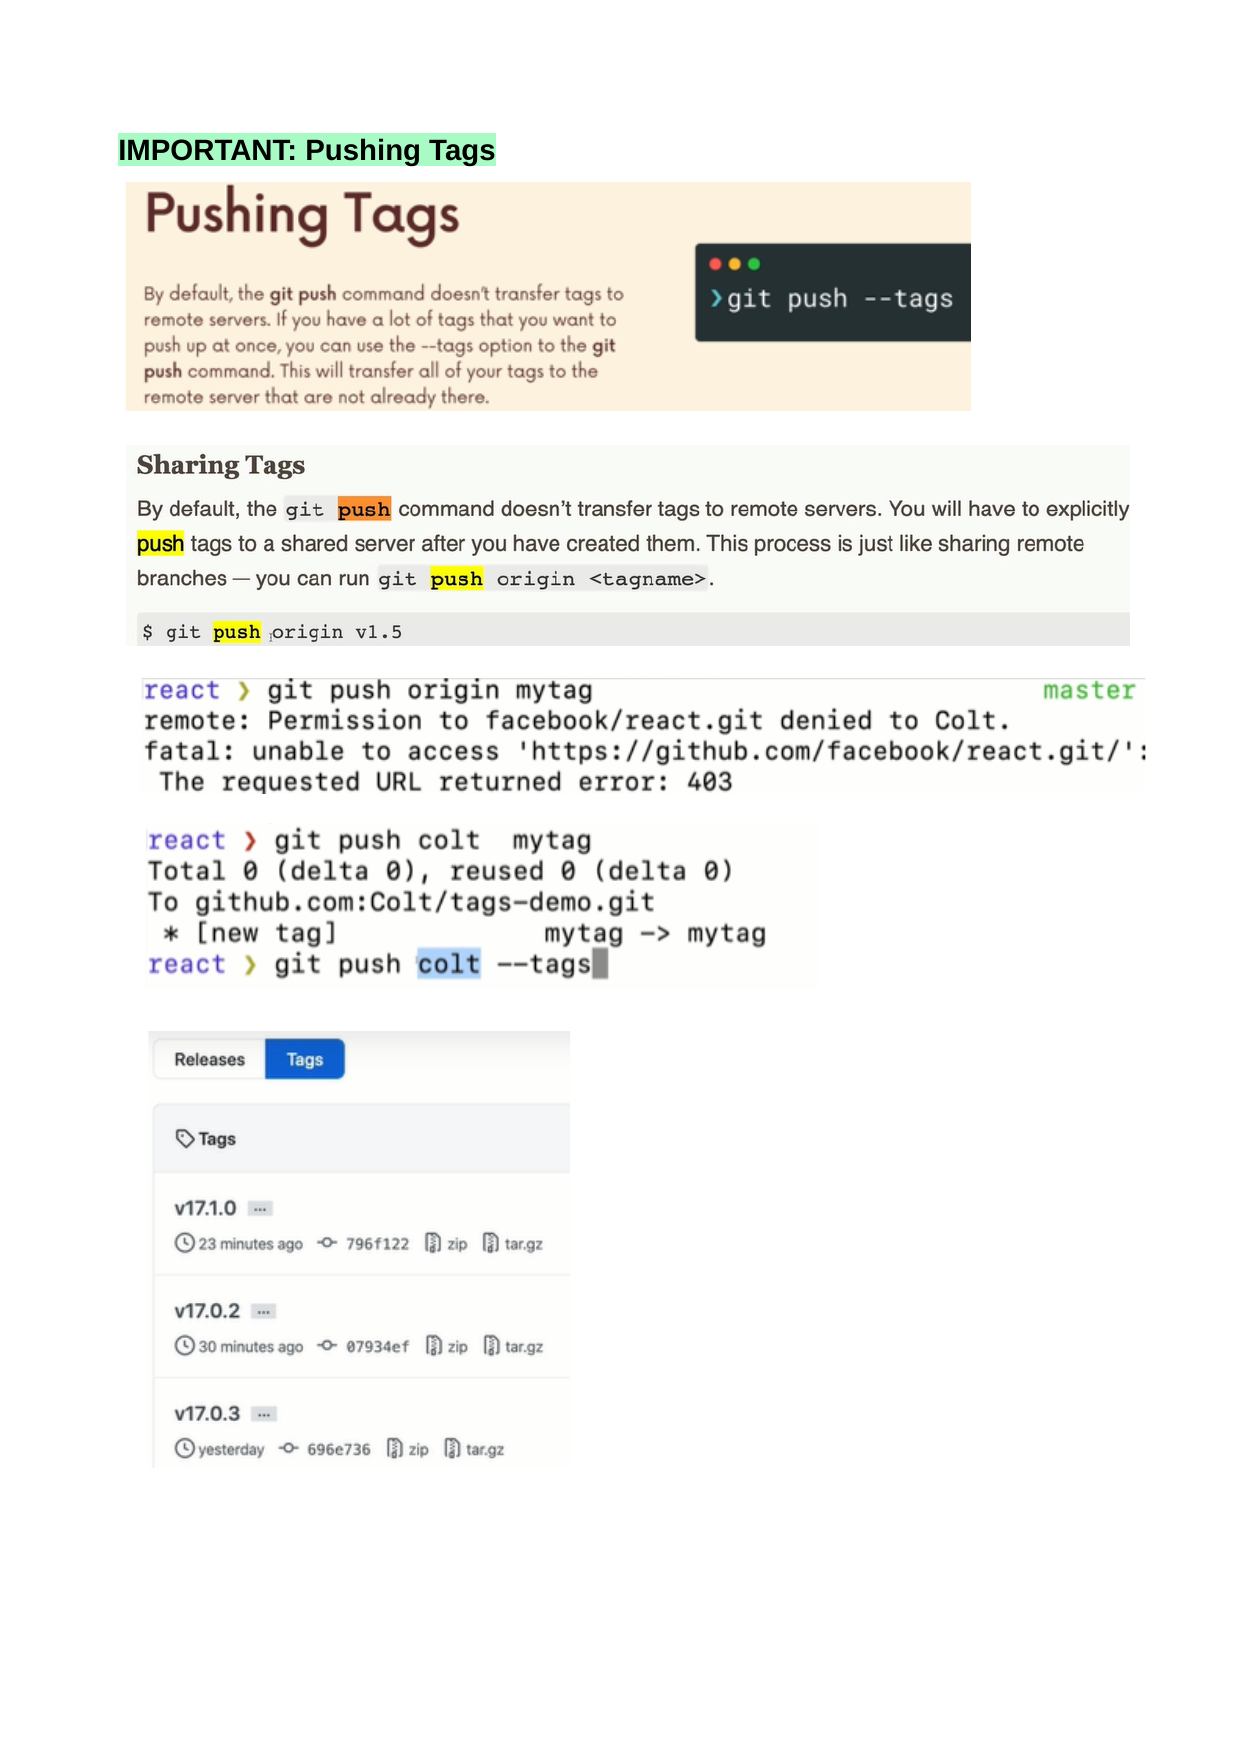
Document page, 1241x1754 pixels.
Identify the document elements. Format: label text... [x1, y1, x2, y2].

picture [145, 823, 820, 989]
picture [125, 182, 971, 411]
picture [126, 445, 1130, 646]
picture [141, 678, 1146, 794]
subtitle IMPORTANT: Pushing Tags [496, 133, 1122, 166]
picture [148, 1031, 571, 1468]
